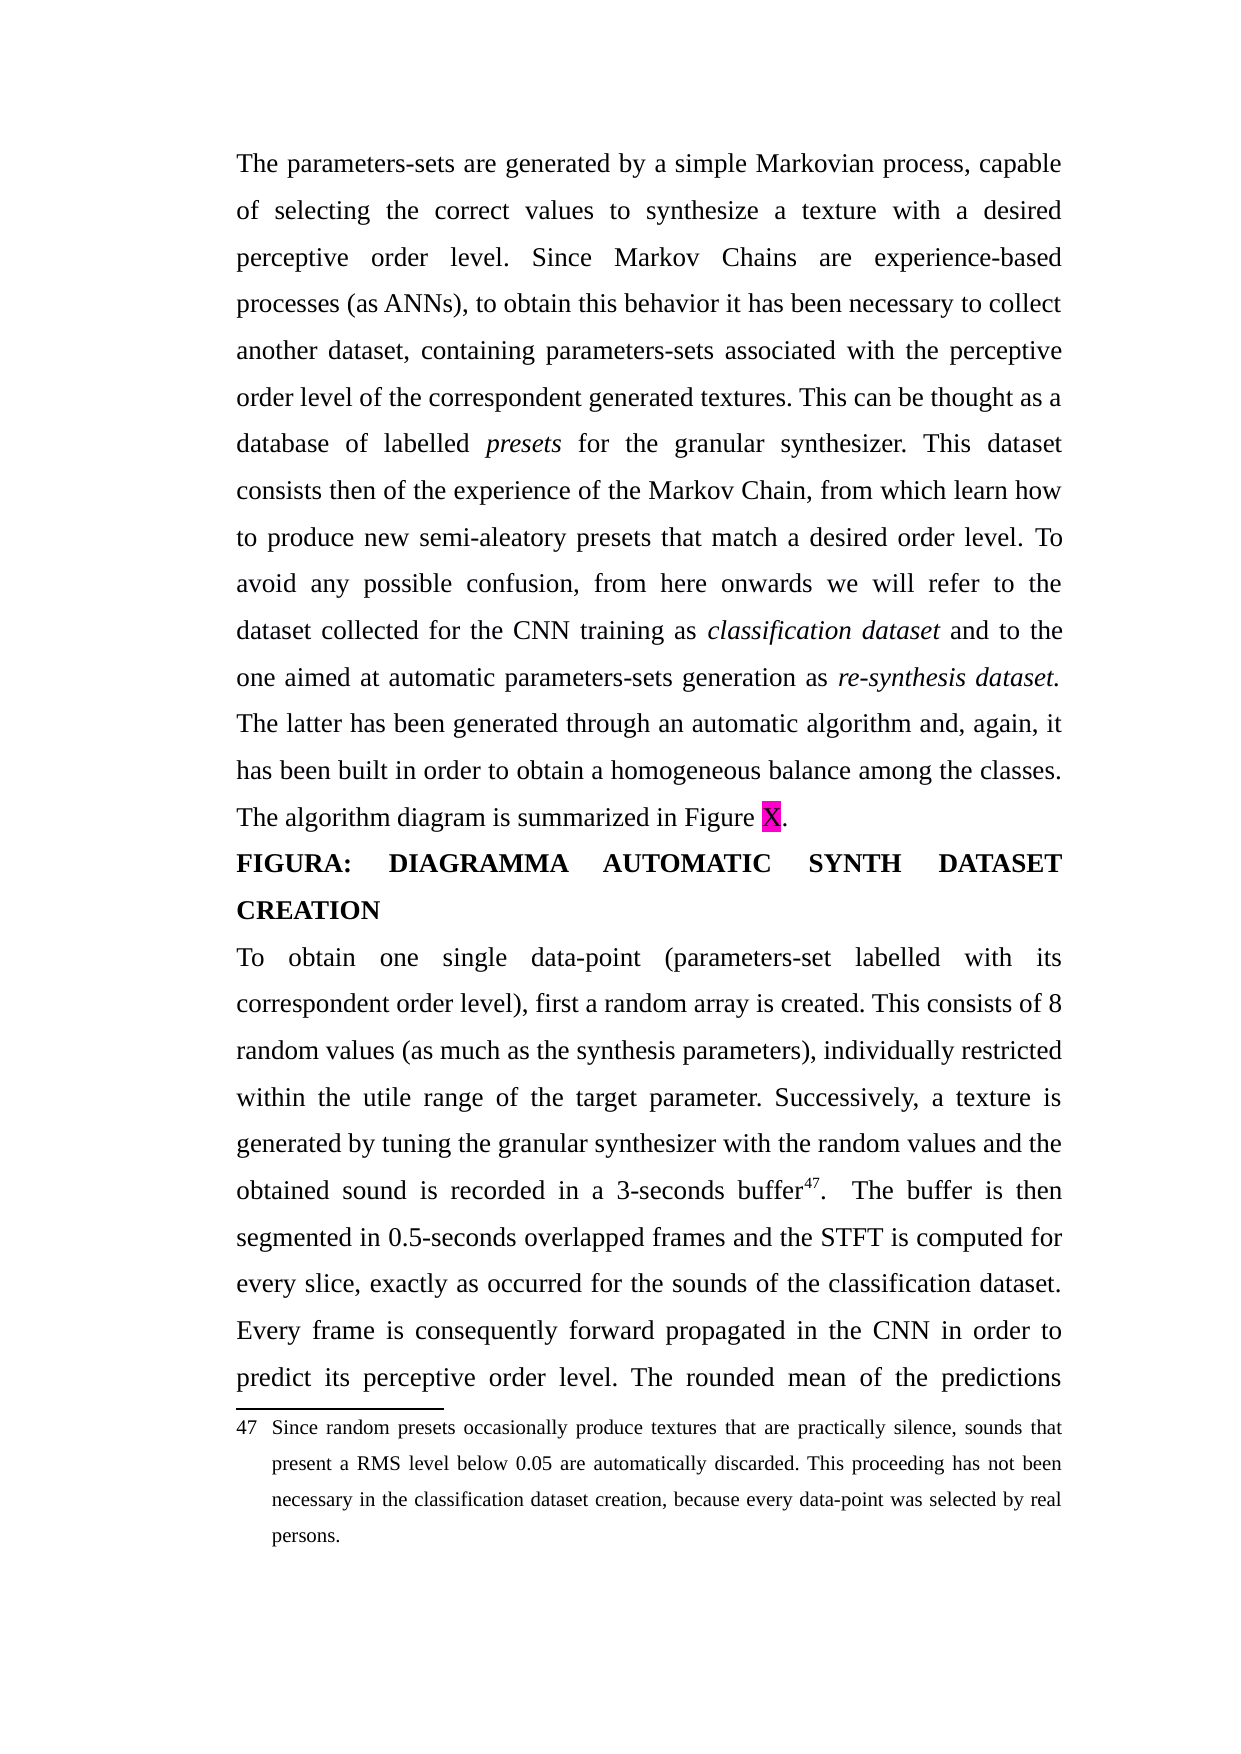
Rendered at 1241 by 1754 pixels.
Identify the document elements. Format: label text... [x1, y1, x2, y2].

text The parameters-sets are generated by a simple Markovian process, capable of selecting the correct values to synthesize a texture with a desired perceptive order level. Since Markov Chains are experience-based processes (as ANNs), to obtain this behavior it has been necessary to collect another dataset, containing parameters-sets associated with the perceptive order level of the correspondent generated textures. This can be thought as a database of labelled presets for the granular synthesizer. This dataset consists then of the experience of the Markov Chain, from which learn how to produce new semi-aleatory presets that match a desired order level. To avoid any possible confusion, from here onwards we will refer to the dataset collected for the CNN training as classification dataset and to the one aimed at automatic parameters-sets generation as re-synthesis dataset. The latter has been generated through an automatic algorithm and, again, it has been built in order to obtain a homogeneous balance among the classes. The algorithm diagram is summarized in Figure X. [236, 148, 1063, 832]
text Since random presets occasionally produce textures that are practically silence, sounds that present a RMS level below 0.05 are automatically discarded. This proceeding has not been necessary in the classification dataset creation, because every data-point was selected by real persons. [236, 1415, 1063, 1547]
text FIGURA: DIAGRAMMA AUTOMATIC SYNTH DATASET CREATION [236, 848, 1063, 925]
text To obtain one single data-point (parameters-set labelled with its correspondent order level), first a random array is created. This consists of 8 random values (as much as the synthesis parameters), individually restricted within the utile range of the target parameter. Successively, a texture is generated by tuning the granular synthesizer with the random values and the obtained sound is recorded in a 3-seconds buffer. The buffer is then segmented in 0.5-seconds overlapped frames and the STFT is computed for every slice, exactly as occurred for the sounds of the classification dataset. Every frame is consequently forward propagated in the CNN in order to predict its perceptive order level. The rounded mean of the predictions [236, 941, 1063, 1392]
